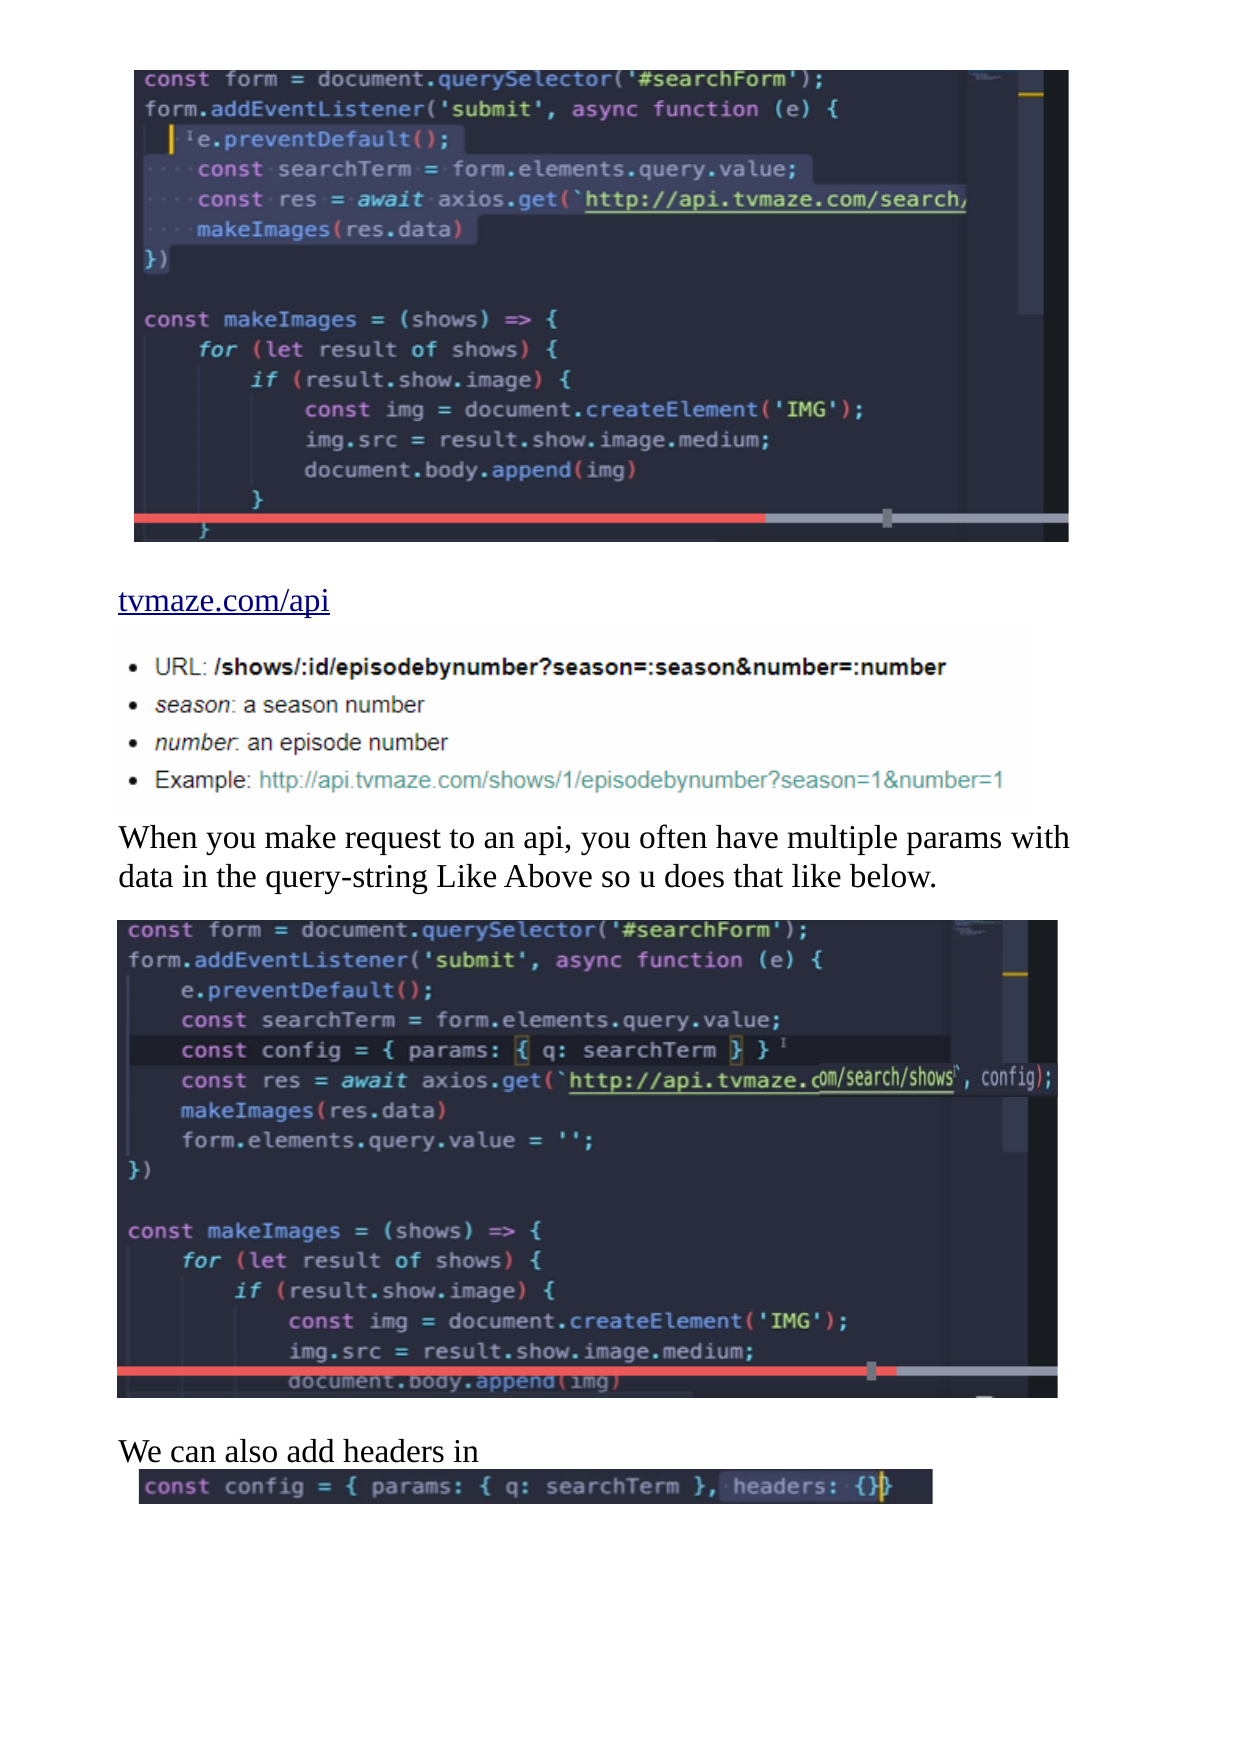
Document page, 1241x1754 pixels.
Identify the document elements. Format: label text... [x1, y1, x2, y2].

text When you make request to an api, you often have multiple params with data in the query-string Like Above so u does that like below. [118, 618, 1122, 894]
picture [138, 1469, 933, 1504]
picture [109, 625, 1032, 818]
text tvmaze.com/api [118, 580, 1122, 618]
picture [117, 920, 1058, 1398]
picture [134, 70, 1069, 542]
text We can also add headers in [118, 1431, 1122, 1469]
